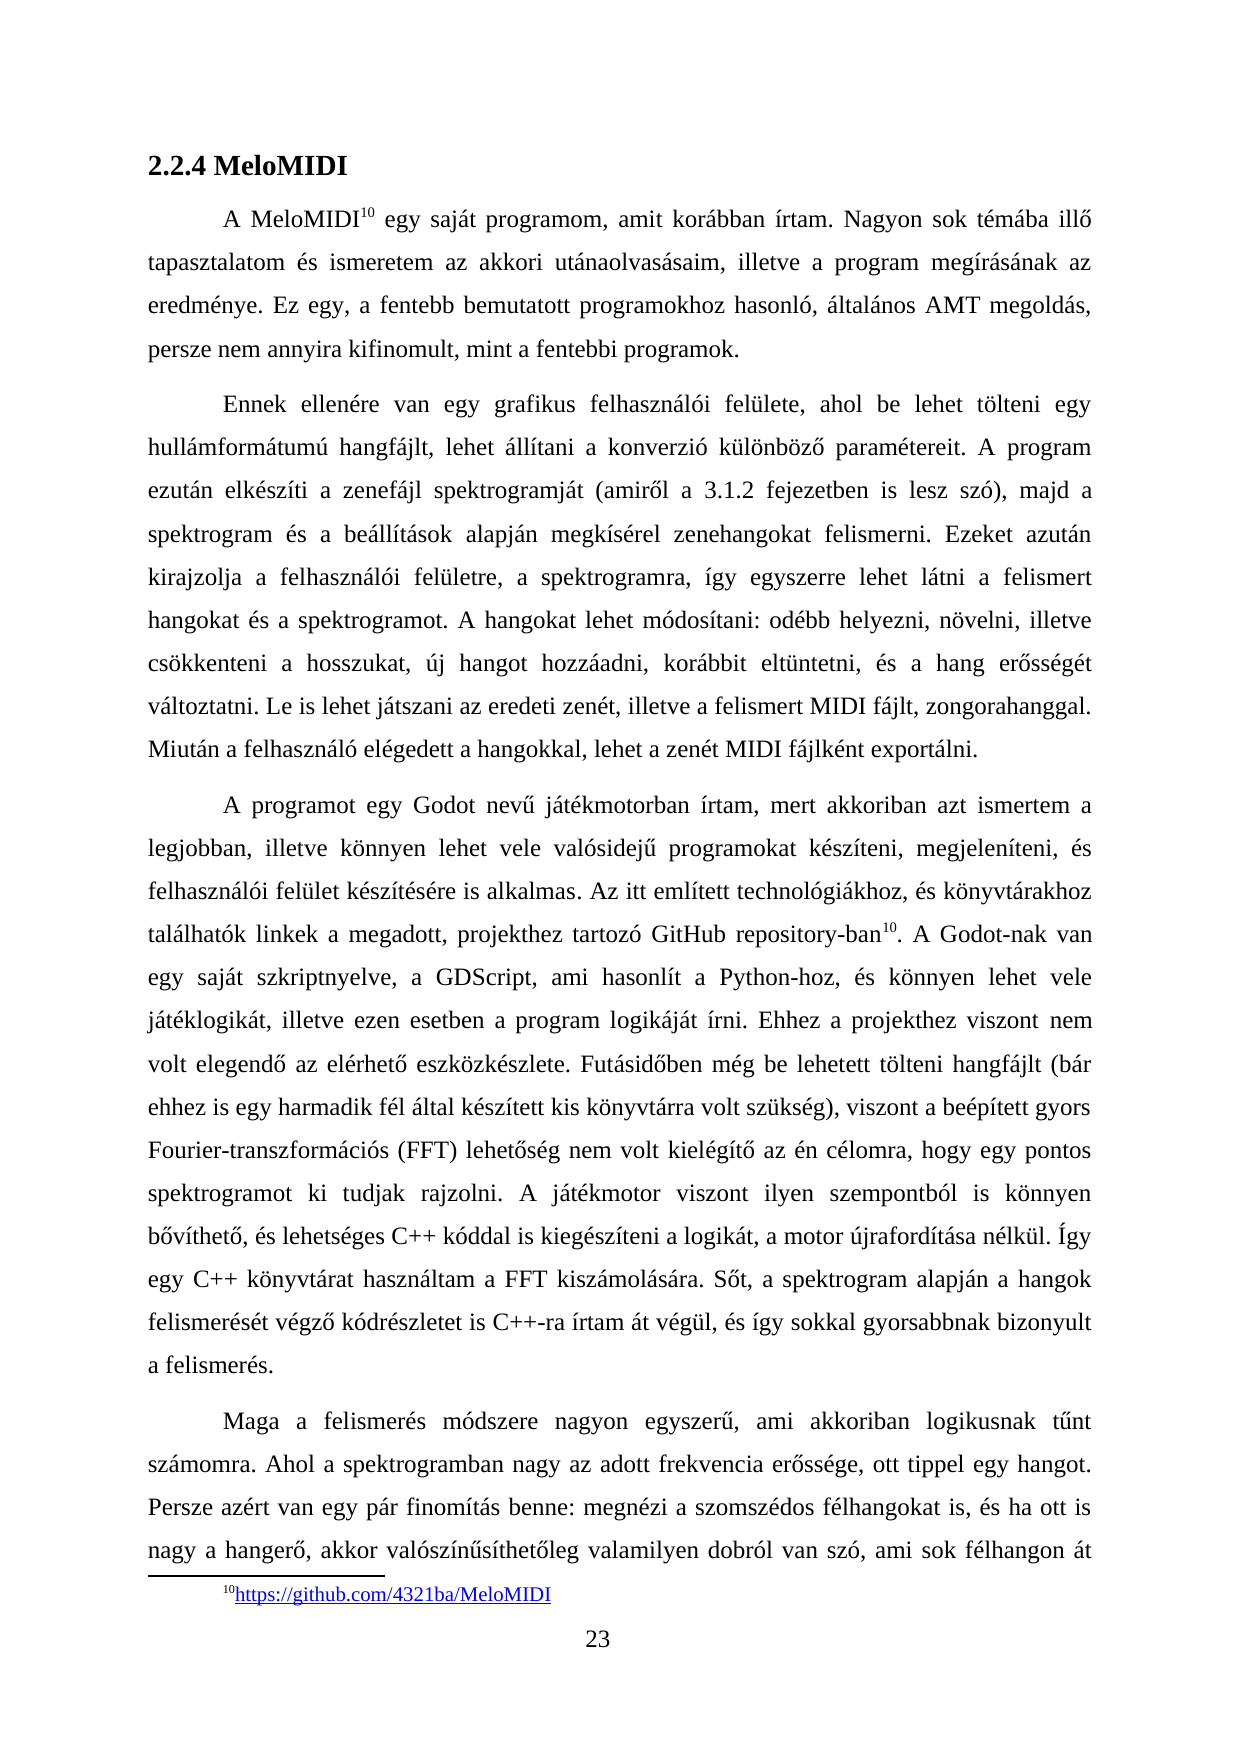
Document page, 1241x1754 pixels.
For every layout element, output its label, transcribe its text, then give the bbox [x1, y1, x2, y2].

text Maga a felismerés módszere nagyon egyszerű, ami akkoriban logikusnak tűnt számomra. Ahol a spektrogramban nagy az adott frekvencia erőssége, ott tippel egy hangot. Persze azért van egy pár finomítás benne: megnézi a szomszédos félhangokat is, és ha ott is nagy a hangerő, akkor valószínűsíthetőleg valamilyen dobról van szó, ami sok félhangon át [148, 1406, 1092, 1564]
text A programot egy Godot nevű játékmotorban írtam, mert akkoriban azt ismertem a legjobban, illetve könnyen lehet vele valósidejű programokat készíteni, megjeleníteni, és felhasználói felület készítésére is alkalmas. Az itt említett technológiákhoz, és könyvtárakhoz találhatók linkek a megadott, projekthez tartozó GitHub repository-ban10. A Godot-nak van egy saját szkriptnyelve, a GDScript, ami hasonlít a Python-hoz, és könnyen lehet vele játéklogikát, illetve ezen esetben a program logikáját írni. Ehhez a projekthez viszont nem volt elegendő az elérhető eszközkészlete. Futásidőben még be lehetett tölteni hangfájlt (bár ehhez is egy harmadik fél által készített kis könyvtárra volt szükség), viszont a beépített gyors Fourier-transzformációs (FFT) lehetőség nem volt kielégítő az én célomra, hogy egy pontos spektrogramot ki tudjak rajzolni. A játékmotor viszont ilyen szempontból is könnyen bővíthető, és lehetséges C++ kóddal is kiegészíteni a logikát, a motor újrafordítása nélkül. Így egy C++ könyvtárat használtam a FFT kiszámolására. Sőt, a spektrogram alapján a hangok felismerését végző kódrészletet is C++-ra írtam át végül, és így sokkal gyorsabbnak bizonyult a felismerés. [148, 790, 1092, 1379]
text Ennek ellenére van egy grafikus felhasználói felülete, ahol be lehet tölteni egy hullámformátumú hangfájlt, lehet állítani a konverzió különböző paramétereit. A program ezután elkészíti a zenefájl spektrogramját (amiről a 3.1.2 fejezetben is lesz szó), majd a spektrogram és a beállítások alapján megkísérel zenehangokat felismerni. Ezeket azután kirajzolja a felhasználói felületre, a spektrogramra, így egyszerre lehet látni a felismert hangokat és a spektrogramot. A hangokat lehet módosítani: odébb helyezni, növelni, illetve csökkenteni a hosszukat, új hangot hozzáadni, korábbit eltüntetni, és a hang erősségét változtatni. Le is lehet játszani az eredeti zenét, illetve a felismert MIDI fájlt, zongorahanggal. Miután a felhasználó elégedett a hangokkal, lehet a zenét MIDI fájlként exportálni. [148, 389, 1092, 763]
subtitle MeloMIDI [148, 148, 1092, 181]
text https://github.com/4321ba/MeloMIDI [148, 1582, 1092, 1606]
text A MeloMIDI egy saját programom, amit korábban írtam. Nagyon sok témába illő tapasztalatom és ismeretem az akkori utánaolvasásaim, illetve a program megírásának az eredménye. Ez egy, a fentebb bemutatott programokhoz hasonló, általános AMT megoldás, persze nem annyira kifinomult, mint a fentebbi programok. [148, 204, 1092, 362]
